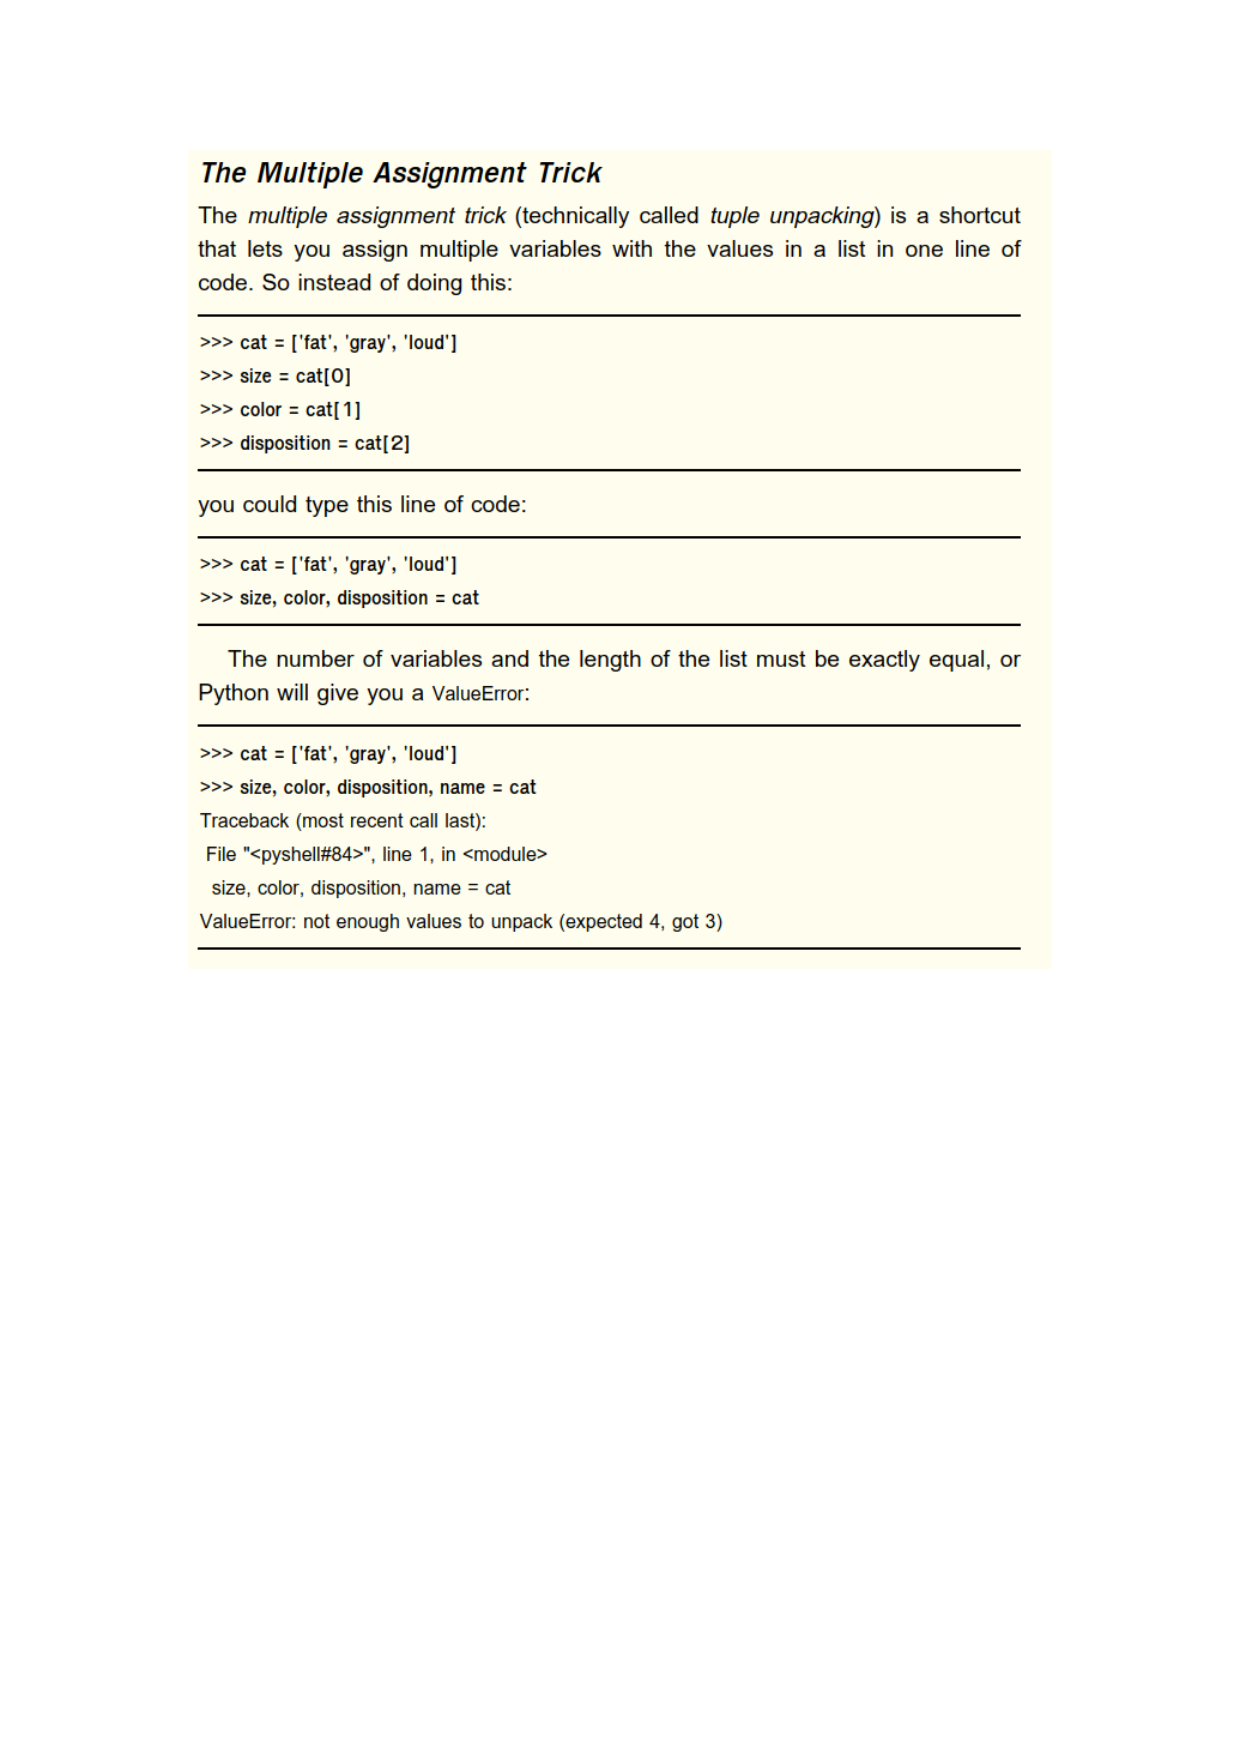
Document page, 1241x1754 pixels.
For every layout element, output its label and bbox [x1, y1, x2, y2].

picture [187, 150, 1052, 969]
